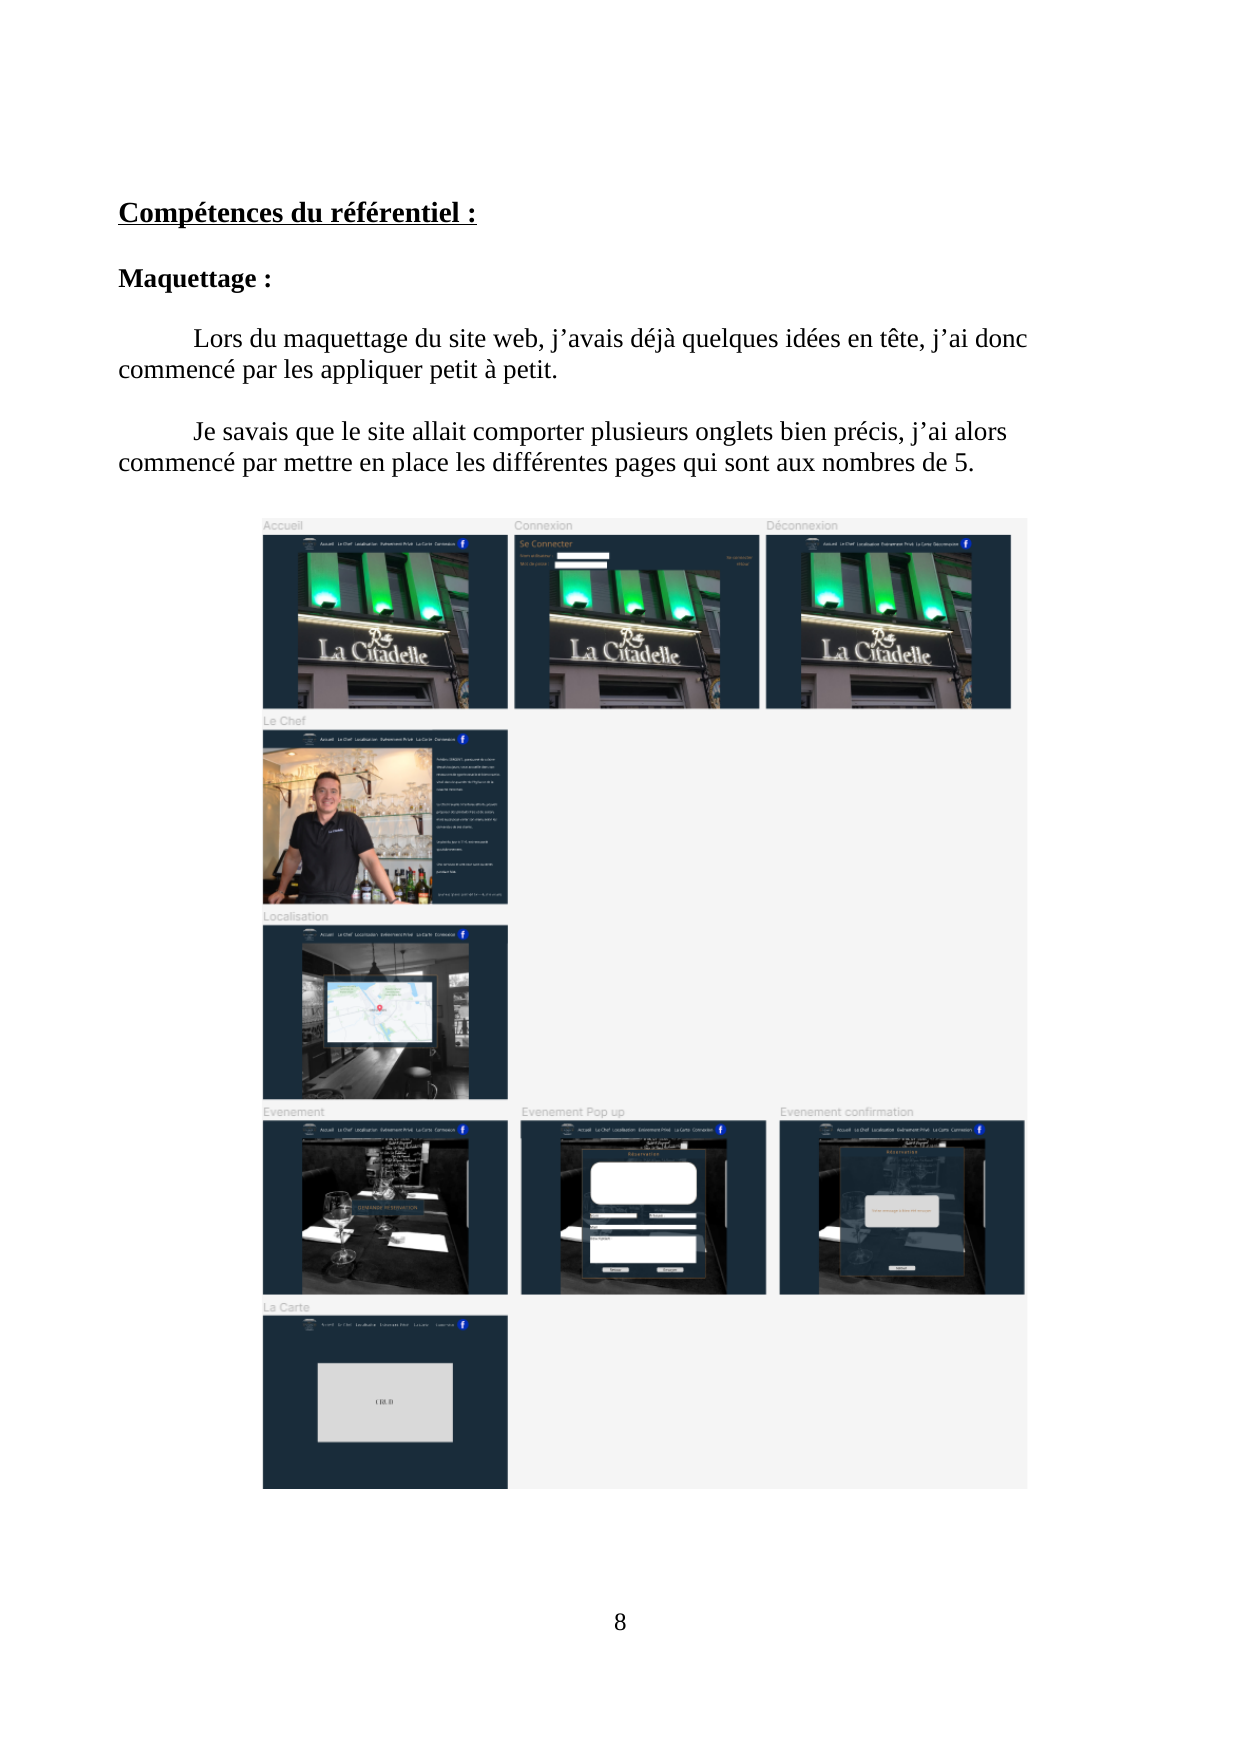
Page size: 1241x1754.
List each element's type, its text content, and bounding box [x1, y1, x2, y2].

text Compétences du référentiel : [118, 195, 1122, 228]
text Je savais que le site allait comporter plusieurs onglets bien précis, j’ai alors commencé par mettre en place les différentes pages qui sont aux nombres de 5. [118, 415, 1122, 477]
text Maquettage : [118, 262, 1122, 293]
picture [261, 518, 1028, 1489]
text Lors du maquettage du site web, j’avais déjà quelques idées en tête, j’ai donc commencé par les appliquer petit à petit. [118, 322, 1122, 384]
